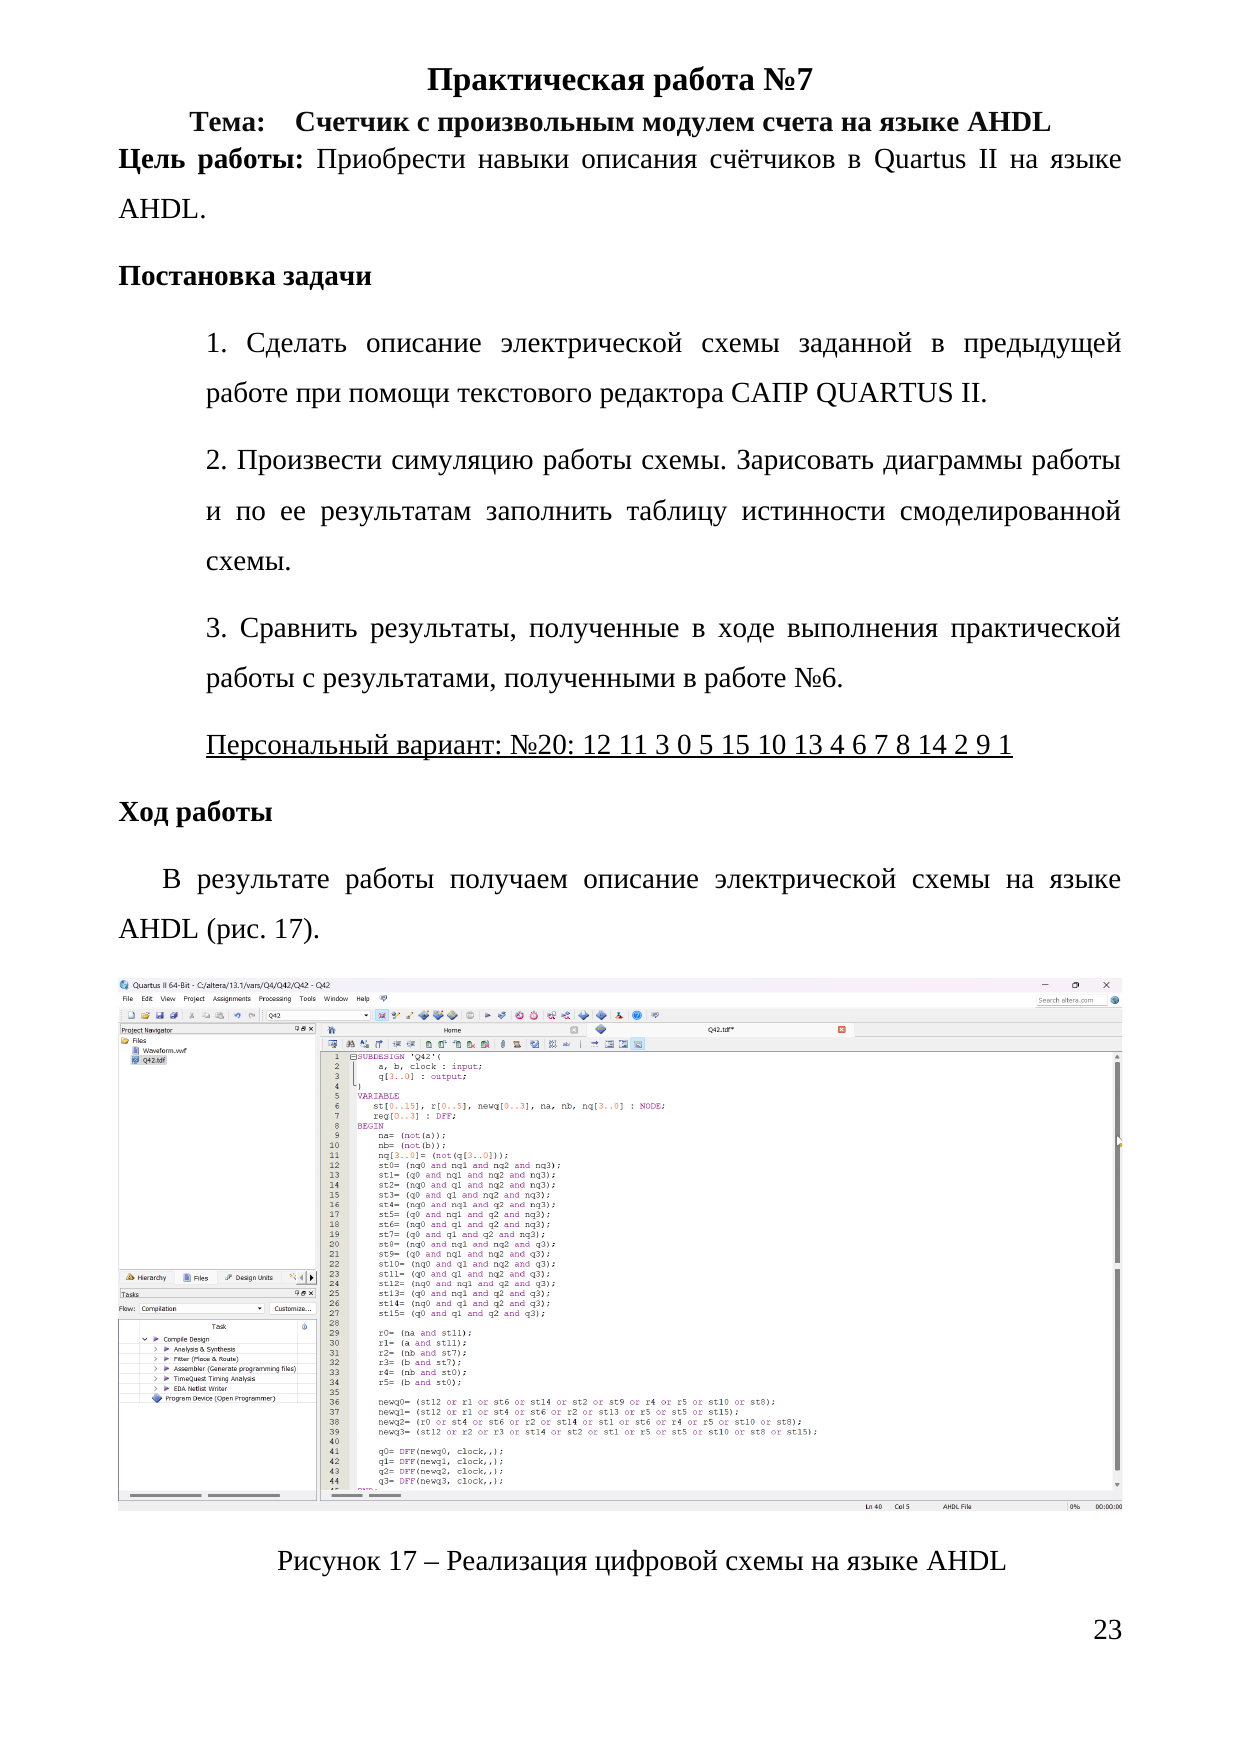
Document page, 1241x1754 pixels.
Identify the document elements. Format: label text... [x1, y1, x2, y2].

text Ход работы [118, 794, 1122, 828]
text Постановка задачи [118, 258, 1122, 292]
subtitle Практическая работа №7 [118, 59, 1122, 97]
text Персональный вариант: №20: 12 11 3 0 5 15 10 13 4 6 7 8 14 2 9 1 [206, 727, 1122, 761]
text 1. Сделать описание электрической схемы заданной в предыдущей работе при помощи текстового редактора САПР QUARTUS II. [206, 325, 1122, 409]
text Рисунок 17 – Реализация цифровой схемы на языке AHDL [118, 1543, 1122, 1577]
text 3. Сравнить результаты, полученные в ходе выполнения практической работы с результатами, полученными в работе №6. [206, 610, 1122, 694]
text 2. Произвести симуляцию работы схемы. Зарисовать диаграммы работы и по ее результатам заполнить таблицу истинности смоделированной схемы. [206, 442, 1122, 576]
text Цель работы: Приобрести навыки описания счётчиков в Quartus II на языке AHDL. [118, 141, 1122, 224]
subtitle Тема: Счетчик с произвольным модулем счета на языке AHDL [118, 104, 1122, 138]
text В результате работы получаем описание электрической схемы на языке AHDL (рис. 17). [118, 861, 1122, 945]
picture [118, 978, 1123, 1511]
